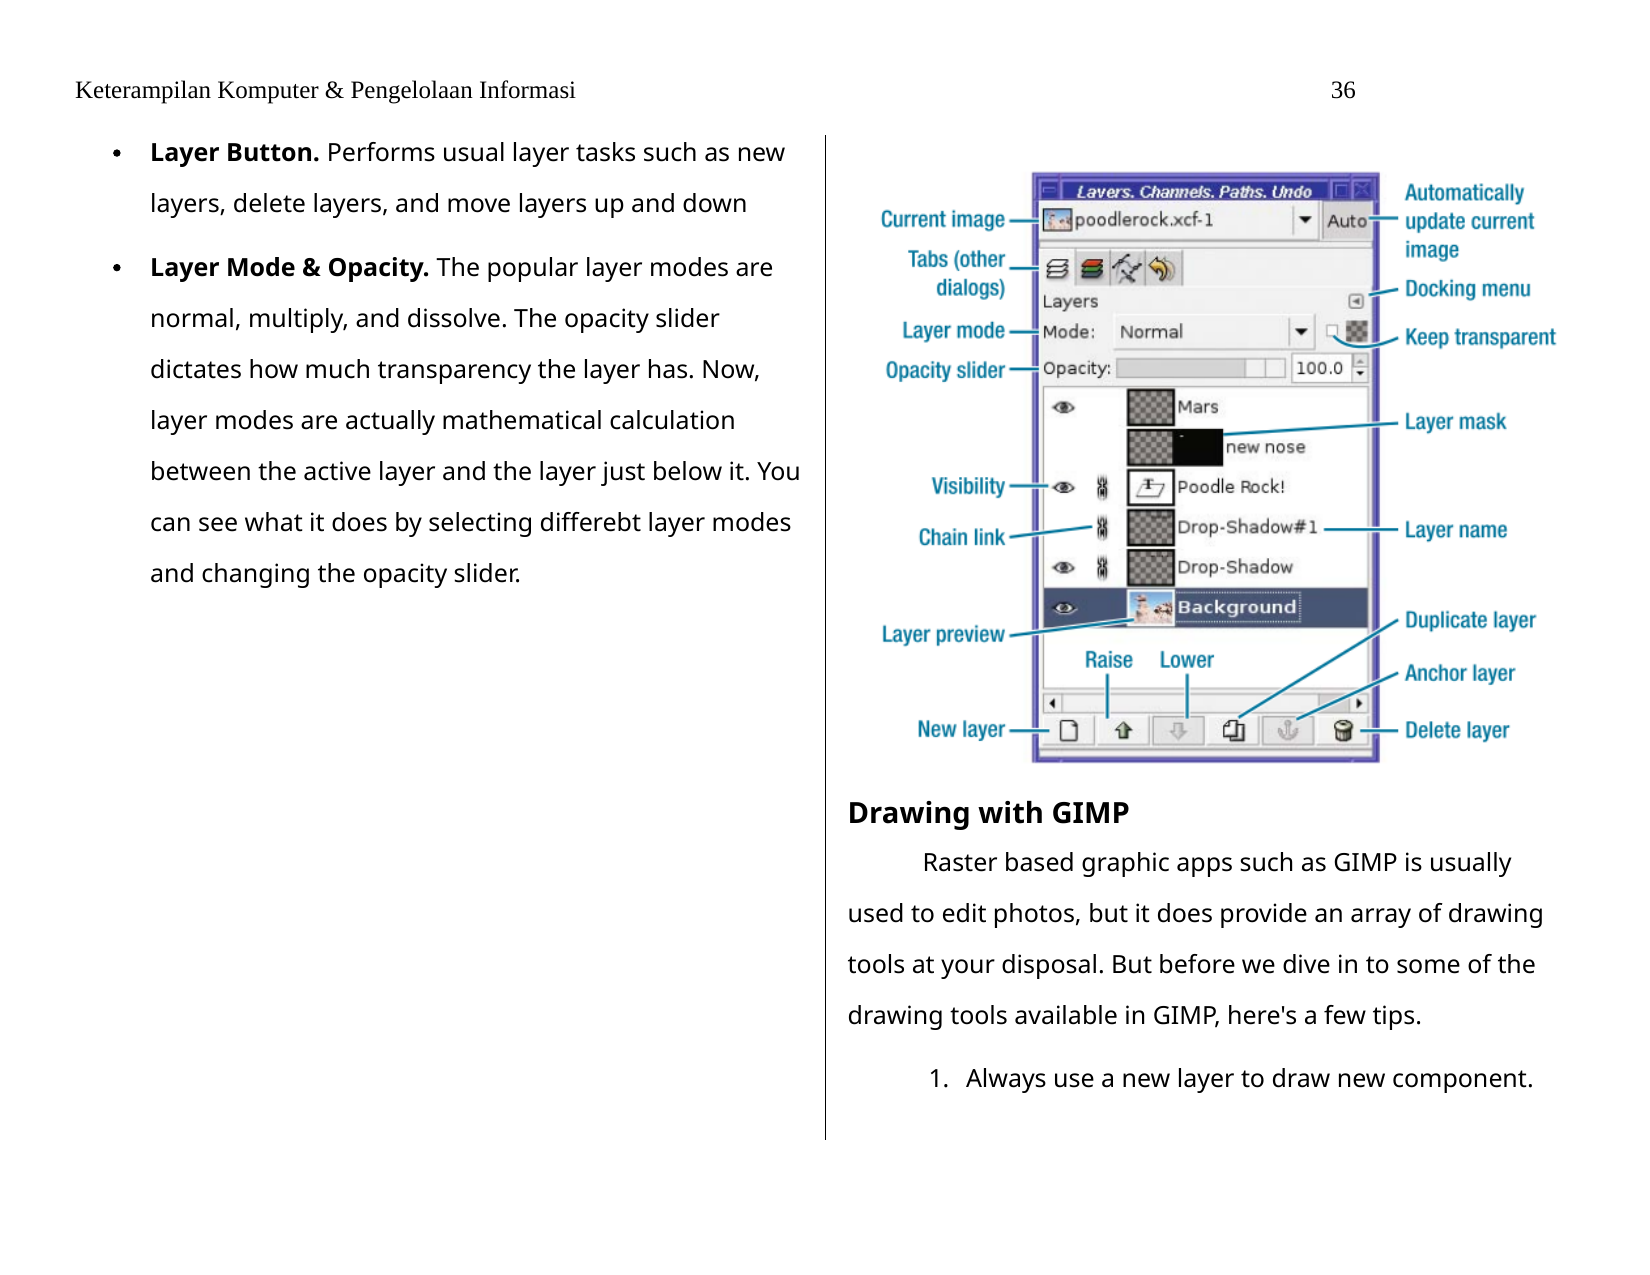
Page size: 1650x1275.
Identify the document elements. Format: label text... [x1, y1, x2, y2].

list Layer Button. Performs usual layer tasks such as new layers, delete layers, and move layers up and down [112, 135, 802, 220]
list Always use a new layer to draw new component. [928, 1061, 1575, 1095]
subtitle Drawing with GIMP [847, 792, 1575, 832]
list Layer Mode & Opacity. The popular layer modes are normal, multiply, and dissolve. The opacity slider dictates how much transparency the layer has. Now, layer modes are actually mathematical calculation between the active layer and the layer just below it. You can see what it does by selecting differebt layer modes and changing the opacity slider. [112, 249, 802, 590]
picture [847, 134, 1575, 792]
text Raster based graphic apps such as GIMP is usually used to edit photos, but it does provide an array of drawing tools at your disposal. But before we dive in to some of the drawing tools available in GIMP, here's a few tips. [847, 844, 1575, 1031]
